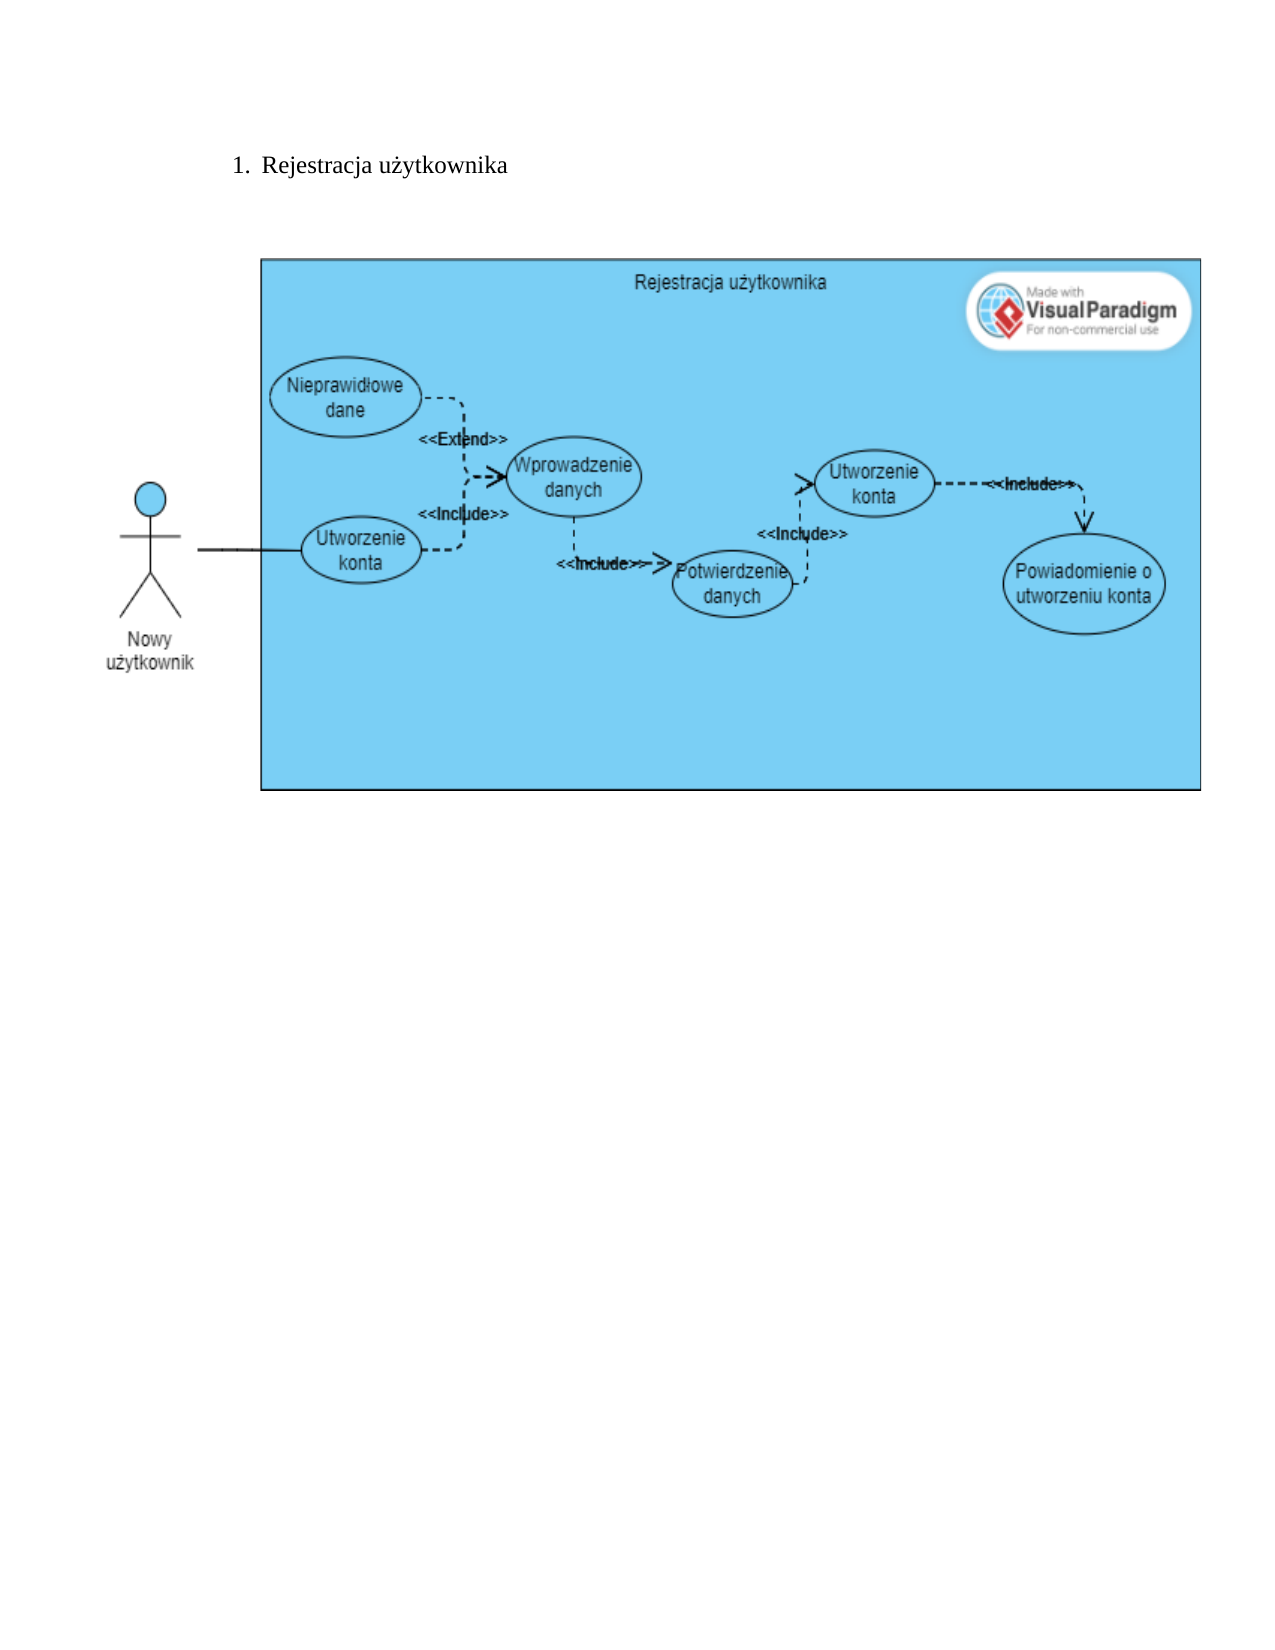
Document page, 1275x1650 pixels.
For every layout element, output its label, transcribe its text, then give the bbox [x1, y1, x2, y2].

list Rejestracja użytkownika [232, 150, 1087, 179]
picture [102, 258, 1202, 791]
